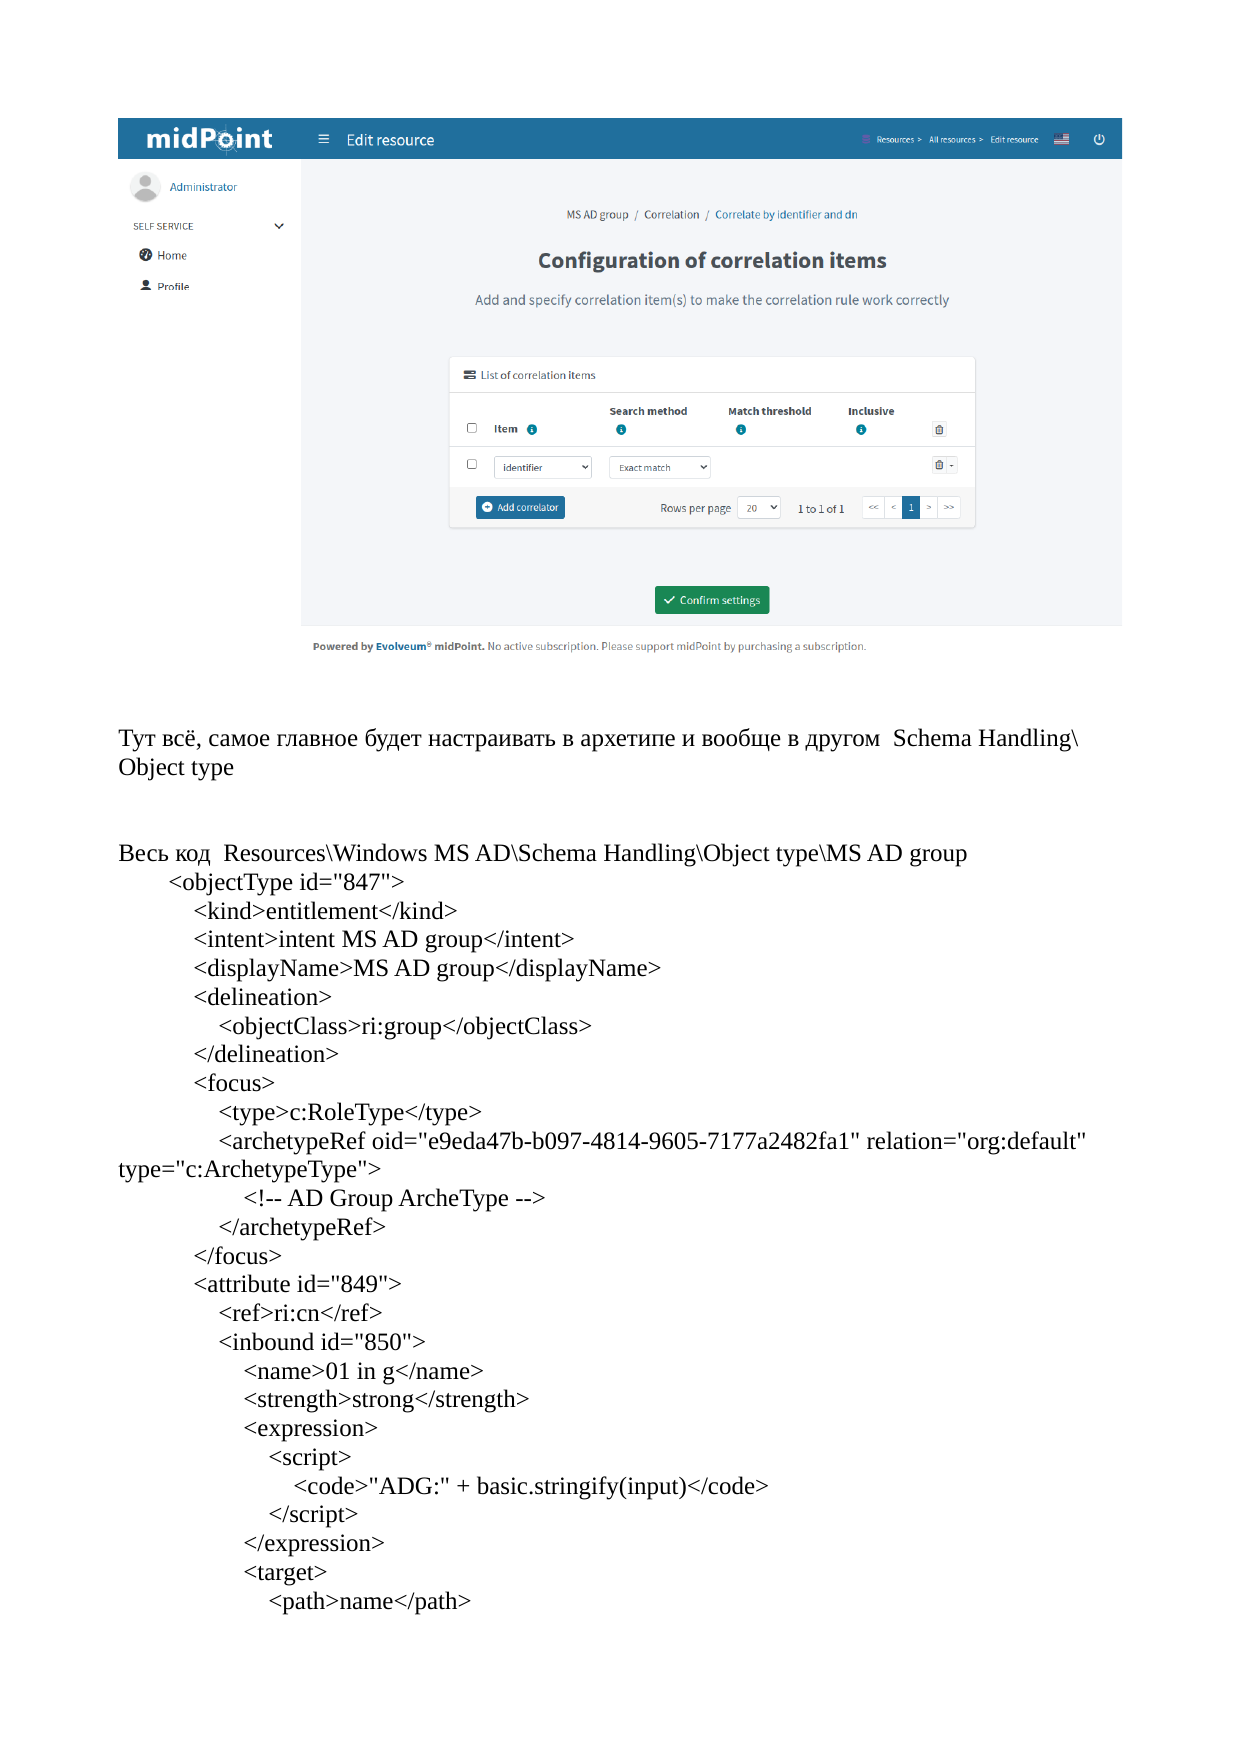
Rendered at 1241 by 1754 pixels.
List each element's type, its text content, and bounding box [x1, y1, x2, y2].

text Весь код Resources\Windows MS AD\Schema Handling\Object type\MS AD group [118, 838, 1122, 867]
text <intent>intent MS AD group</intent> [118, 924, 1122, 953]
text <inbound id="850"> [118, 1327, 1122, 1356]
text <path>name</path> [118, 1586, 1122, 1614]
text <name>01 in g</name> [118, 1356, 1122, 1384]
text </script> [118, 1499, 1122, 1528]
text </expression> [118, 1528, 1122, 1557]
text </delineation> [118, 1039, 1122, 1068]
text <objectClass>ri:group</objectClass> [118, 1011, 1122, 1039]
picture [118, 118, 1123, 666]
text <type>c:RoleType</type> [118, 1097, 1122, 1126]
text <ref>ri:cn</ref> [118, 1298, 1122, 1327]
text <strength>strong</strength> [118, 1384, 1122, 1413]
text <displayName>MS AD group</displayName> [118, 953, 1122, 982]
text <focus> [118, 1068, 1122, 1097]
text <code>"ADG:" + basic.stringify(input)</code> [118, 1471, 1122, 1499]
text <!-- AD Group ArcheType --> [118, 1183, 1122, 1212]
text Тут всё, самое главное будет настраивать в архетипе и вообще в другом Schema Handling\Object type [118, 723, 1122, 781]
text <attribute id="849"> [118, 1269, 1122, 1298]
text <target> [118, 1557, 1122, 1586]
text <archetypeRef oid="e9eda47b-b097-4814-9605-7177a2482fa1" relation="org:default" type="c:ArchetypeType"> [118, 1126, 1122, 1183]
text <delineation> [118, 982, 1122, 1011]
text </archetypeRef> [118, 1212, 1122, 1241]
text <expression> [118, 1413, 1122, 1442]
text <script> [118, 1442, 1122, 1471]
text <kind>entitlement</kind> [118, 896, 1122, 924]
text <objectType id="847"> [118, 867, 1122, 896]
text </focus> [118, 1241, 1122, 1269]
